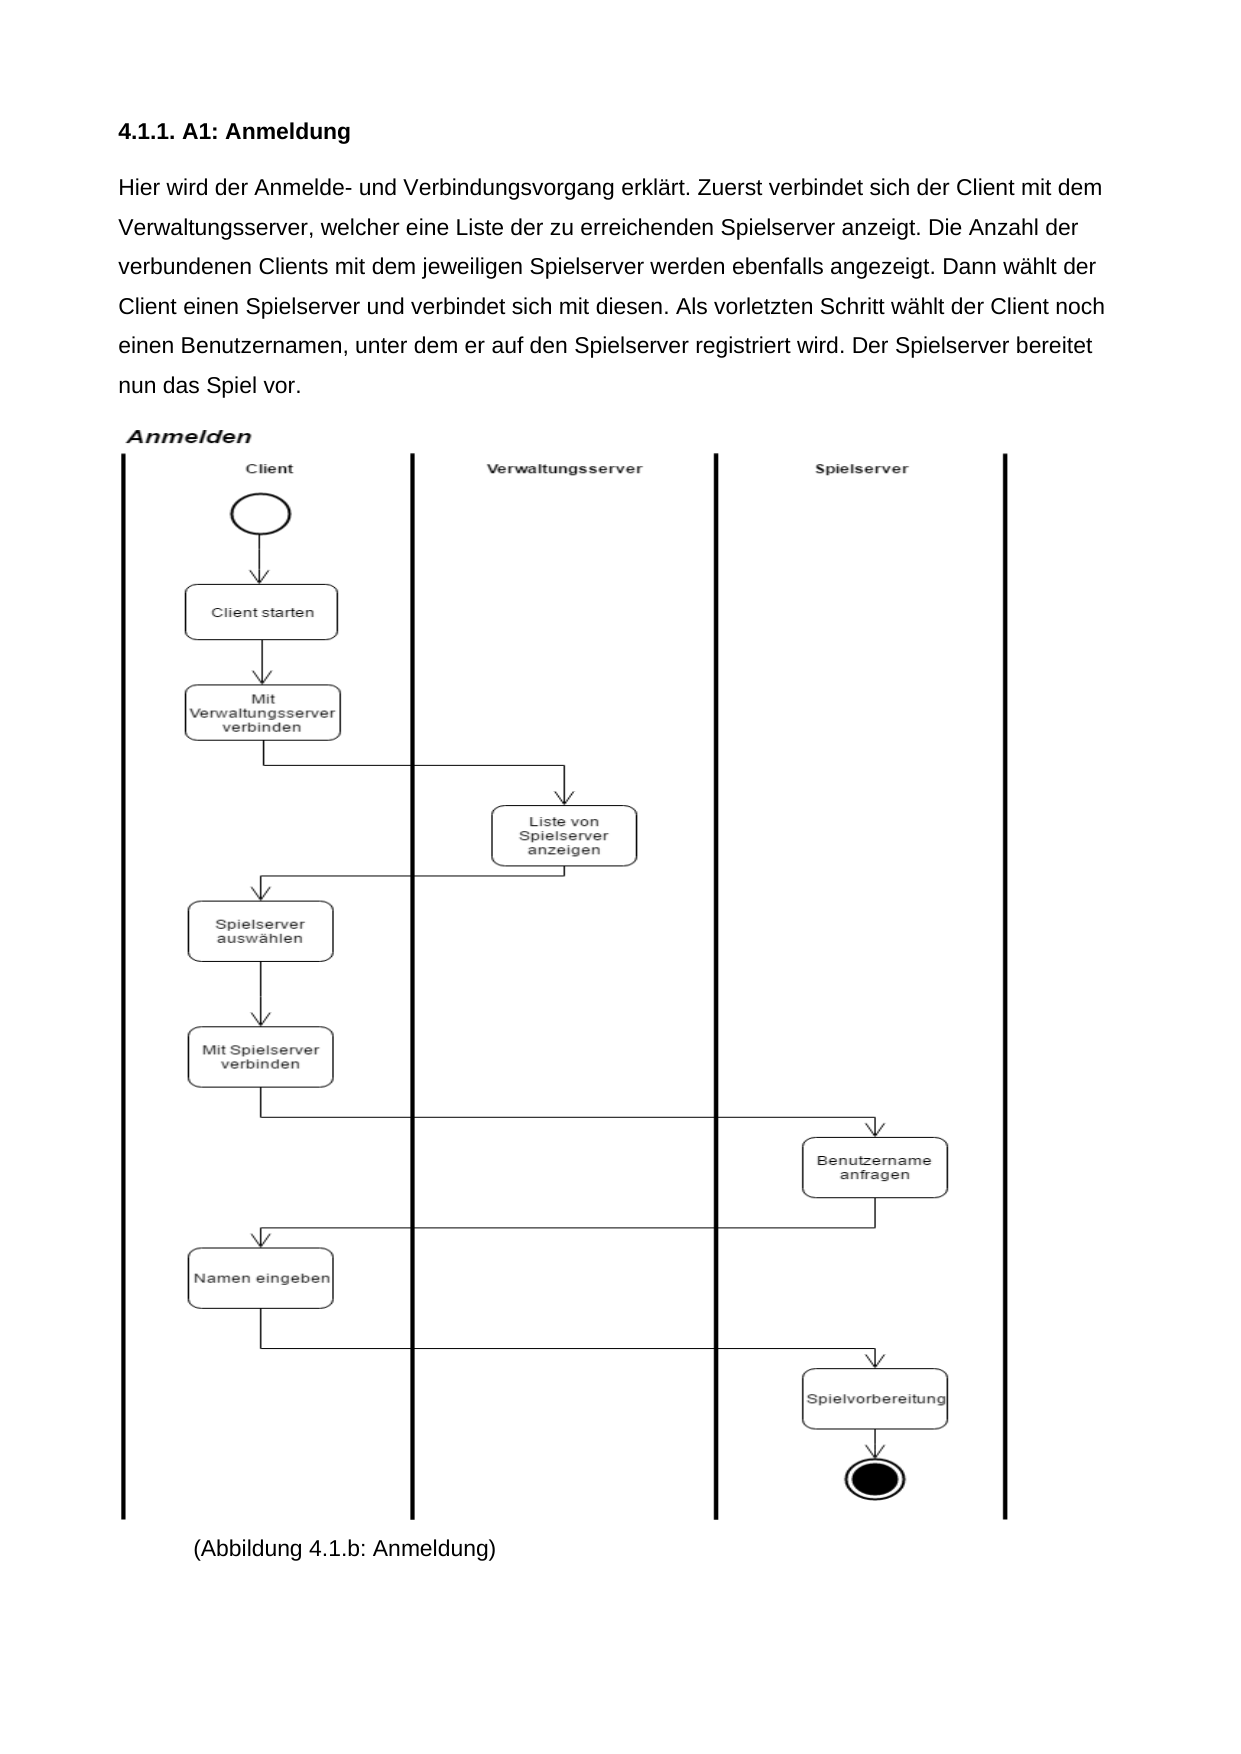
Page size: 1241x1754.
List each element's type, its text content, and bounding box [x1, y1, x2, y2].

text (Abbildung 4.1.b: Anmeldung) [118, 428, 1122, 1561]
text Hier wird der Anmelde- und Verbindungsvorgang erklärt. Zuerst verbindet sich der Client mit dem Verwaltungsserver, welcher eine Liste der zu erreichenden Spielserver anzeigt. Die Anzahl der verbundenen Clients mit dem jeweiligen Spielserver werden ebenfalls angezeigt. Dann wählt der Client einen Spielserver und verbindet sich mit diesen. Als vorletzten Schritt wählt der Client noch einen Benutzernamen, unter dem er auf den Spielserver registriert wird. Der Spielserver bereitet nun das Spiel vor. [118, 174, 1122, 398]
text 4.1.1. A1: Anmeldung [118, 118, 1122, 144]
